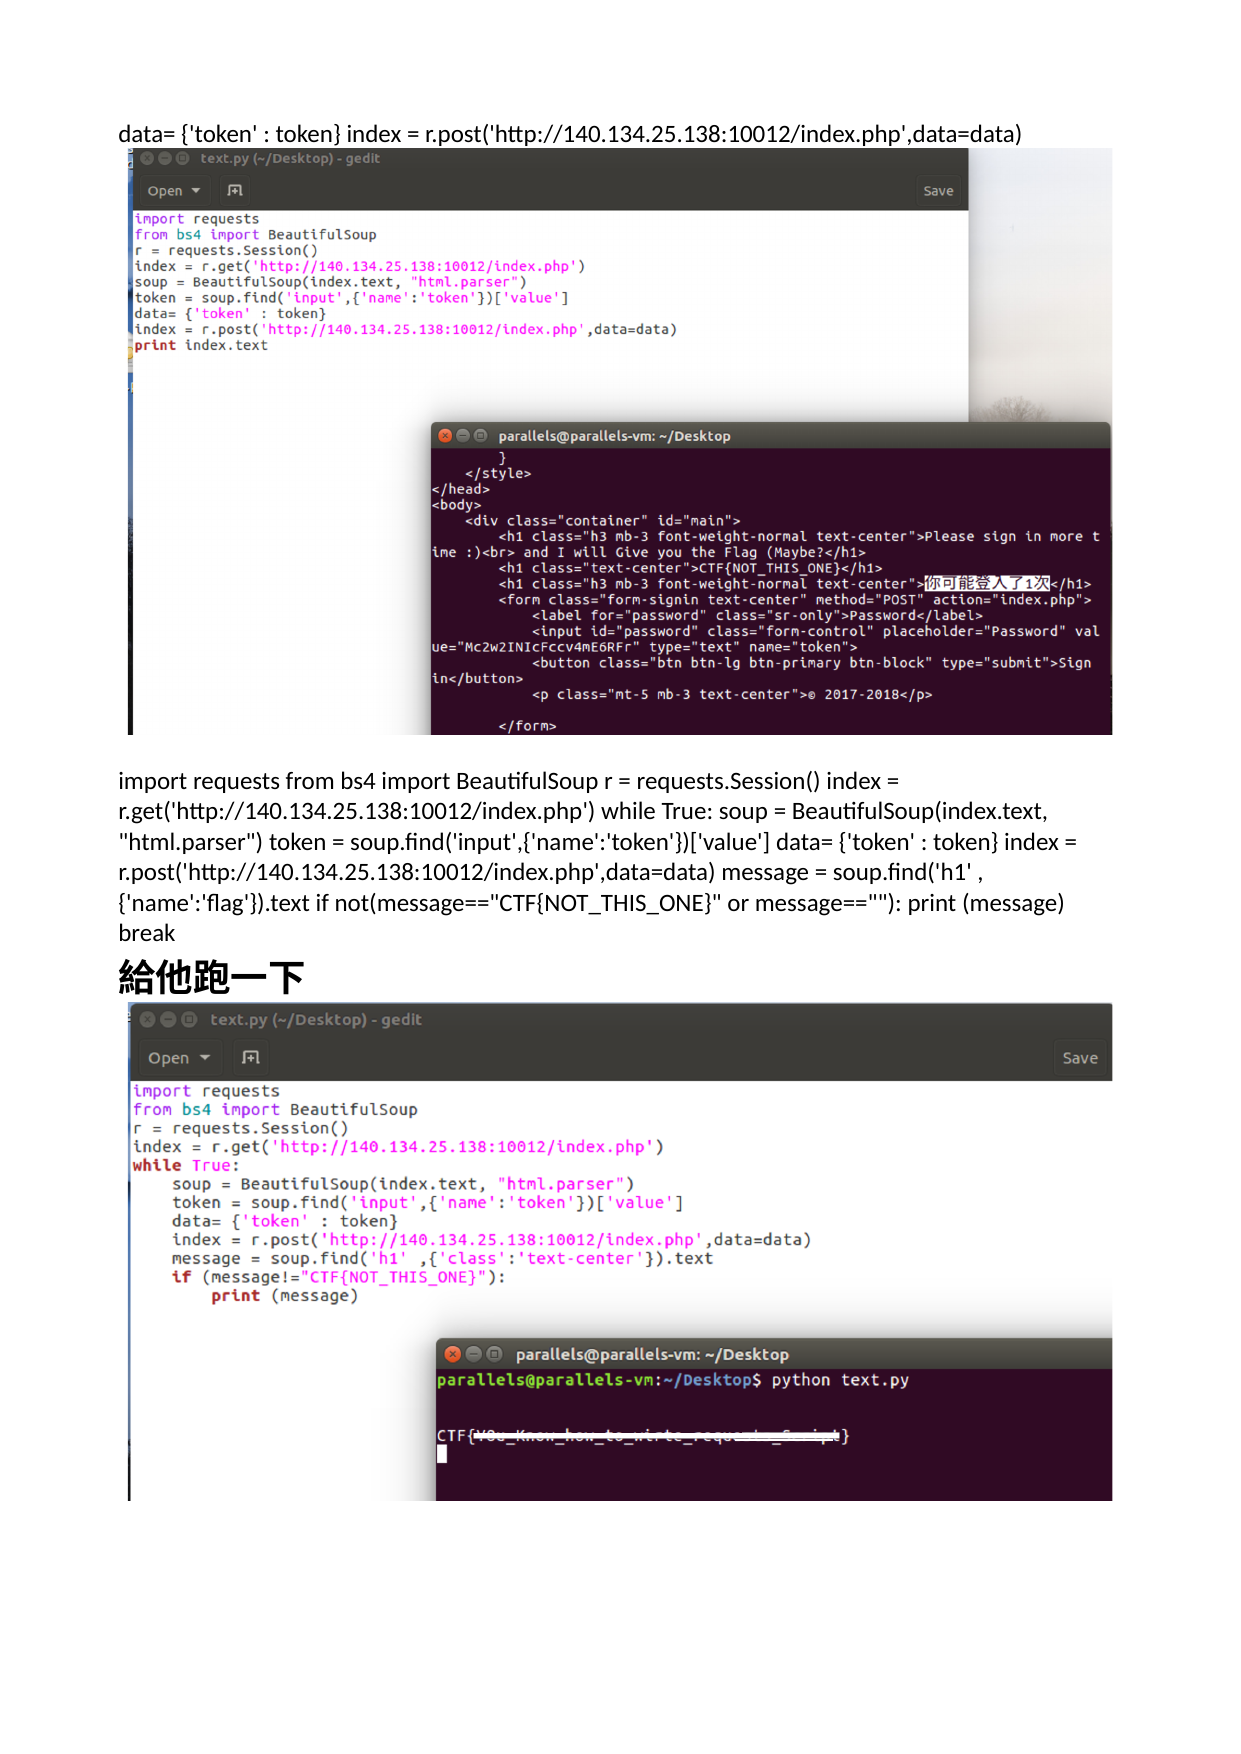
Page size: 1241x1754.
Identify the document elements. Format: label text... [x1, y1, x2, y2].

text import requests from bs4 import BeautifulSoup r = requests.Session() index = r.get('http://140.134.25.138:10012/index.php') while True: soup = BeautifulSoup(index.text, "html.parser") token = soup.find('input',{'name':'token'})['value'] data= {'token' : token} index = r.post('http://140.134.25.138:10012/index.php',data=data) message = soup.find('h1' ,{'name':'flag'}).text if not(message=="CTF{NOT_THIS_ONE}" or message==""): print (message) break [118, 765, 1122, 948]
picture [127, 148, 1113, 735]
picture [127, 1002, 1113, 1501]
subtitle 給他跑一下 [118, 948, 1122, 1002]
text data= {'token' : token} index = r.post('http://140.134.25.138:10012/index.php',data=data) [118, 118, 1122, 149]
